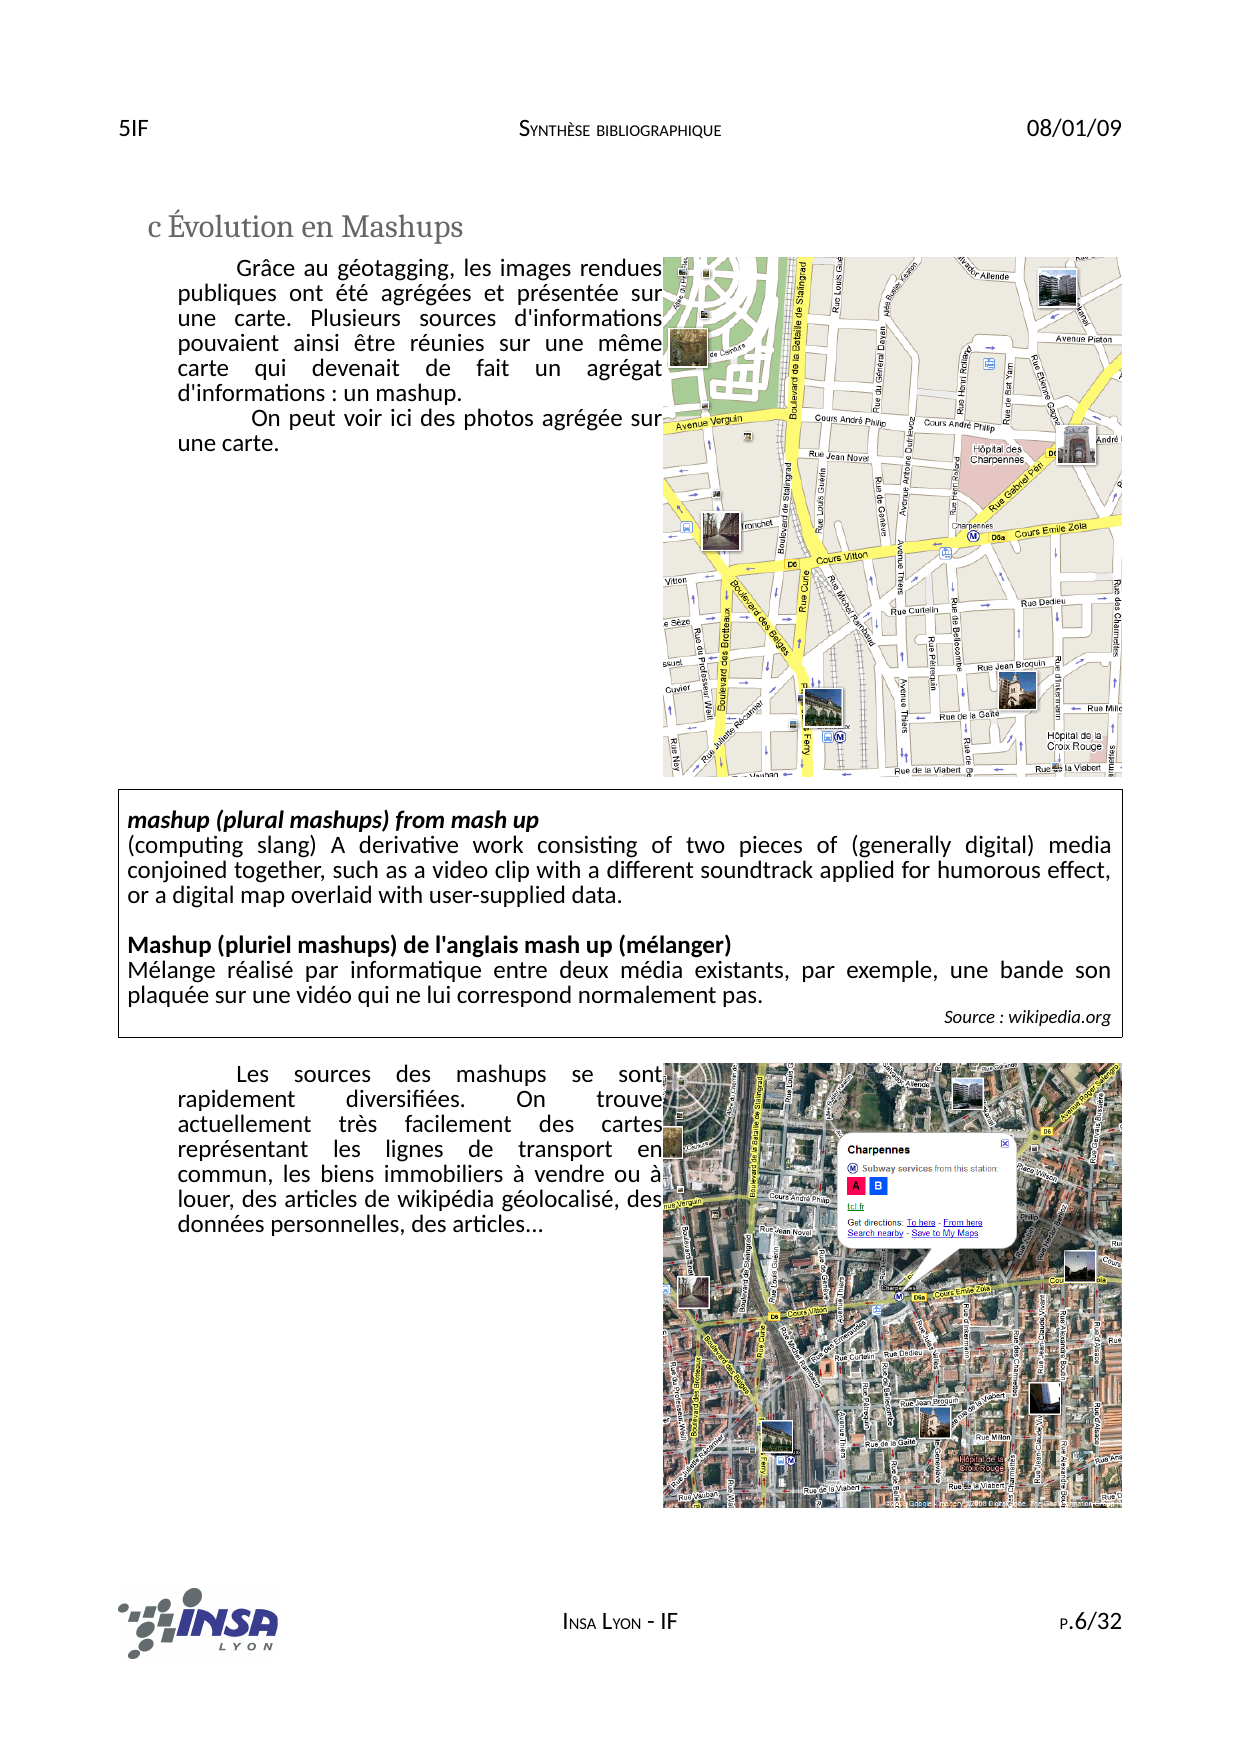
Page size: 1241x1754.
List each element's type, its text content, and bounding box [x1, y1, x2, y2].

picture [118, 1588, 278, 1659]
text Source : wikipedia.org [127, 1009, 1113, 1028]
picture [663, 1063, 1122, 1508]
picture [663, 257, 1122, 777]
text (computing slang) A derivative work consisting of two pieces of (generally digital) media conjoined together, such as a video clip with a different soundtrack applied for humorous effect, or a digital map overlaid with user-supplied data. [127, 834, 1113, 909]
text Grâce au géotagging, les images rendues publiques ont été agrégées et présentée sur une carte. Plusieurs sources d'informations pouvaient ainsi être réunies sur une même carte qui devenait de fait un agrégat d'informations : un mashup. On peut voir ici des photos agrégée sur une carte. [177, 257, 663, 777]
text Mélange réalisé par informatique entre deux média existants, par exemple, une bande son plaquée sur une vidéo qui ne lui correspond normalement pas. [127, 959, 1113, 1009]
subtitle Évolution en Mashups [118, 208, 1122, 245]
text Mashup (pluriel mashups) de l'anglais mash up (mélanger) [127, 934, 1113, 959]
text Les sources des mashups se sont rapidement diversifiées. On trouve actuellement très facilement des cartes représentant les lignes de transport en commun, les biens immobiliers à vendre ou à louer, des articles de wikipédia géolocalisé, des données personnelles, des articles... [177, 1064, 663, 1507]
text mashup (plural mashups) from mash up [127, 809, 1113, 834]
